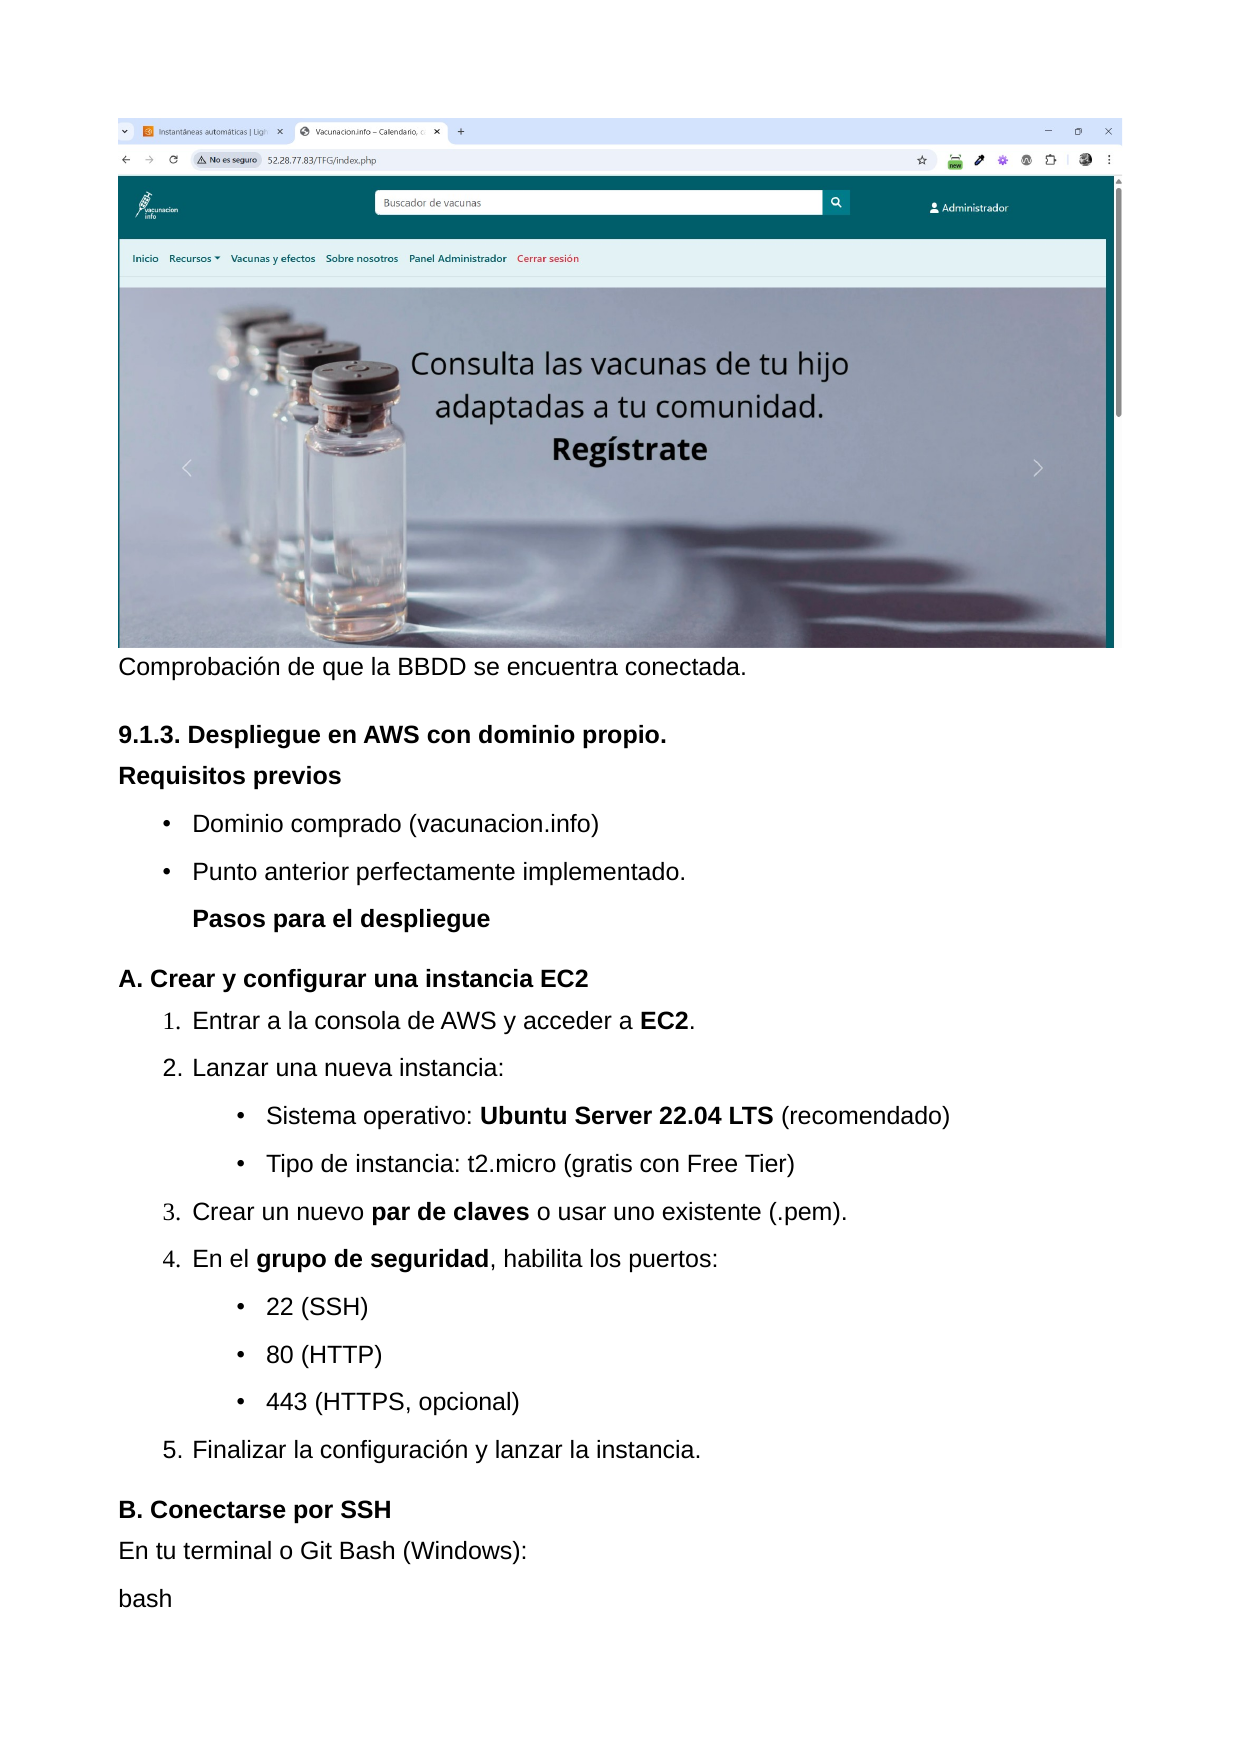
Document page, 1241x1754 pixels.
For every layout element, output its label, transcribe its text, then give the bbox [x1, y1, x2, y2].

text bash [118, 1584, 1122, 1613]
list Finalizar la configuración y lanzar la instancia. [162, 1435, 1122, 1464]
subtitle B. Conectarse por SSH [118, 1495, 1122, 1524]
list 22 (SSH) [236, 1292, 1122, 1321]
list Dominio comprado (vacunacion.info) [162, 809, 1122, 838]
list Crear un nuevo par de claves o usar uno existente (.pem). [162, 1196, 1122, 1225]
list Pasos para el despliegue [162, 904, 1122, 933]
text Comprobación de que la BBDD se encuentra conectada. [118, 648, 1122, 680]
text En tu terminal o Git Bash (Windows): [118, 1536, 1122, 1565]
subtitle 9.1.3. Despliegue en AWS con dominio propio. [118, 720, 1122, 749]
subtitle A. Crear y configurar una instancia EC2 [118, 964, 1122, 993]
list 80 (HTTP) [236, 1339, 1122, 1368]
list En el grupo de seguridad, habilita los puertos: [162, 1244, 1122, 1273]
text Requisitos previos [118, 761, 1122, 790]
list 443 (HTTPS, opcional) [236, 1387, 1122, 1416]
list Lanzar una nueva instancia: [162, 1053, 1122, 1082]
list Punto anterior perfectamente implementado. [162, 857, 1122, 886]
list Sistema operativo: Ubuntu Server 22.04 LTS (recomendado) [236, 1101, 1122, 1130]
list Tipo de instancia: t2.micro (gratis con Free Tier) [236, 1149, 1122, 1178]
picture [118, 118, 1123, 648]
list Entrar a la consola de AWS y acceder a EC2. [162, 1006, 1122, 1034]
